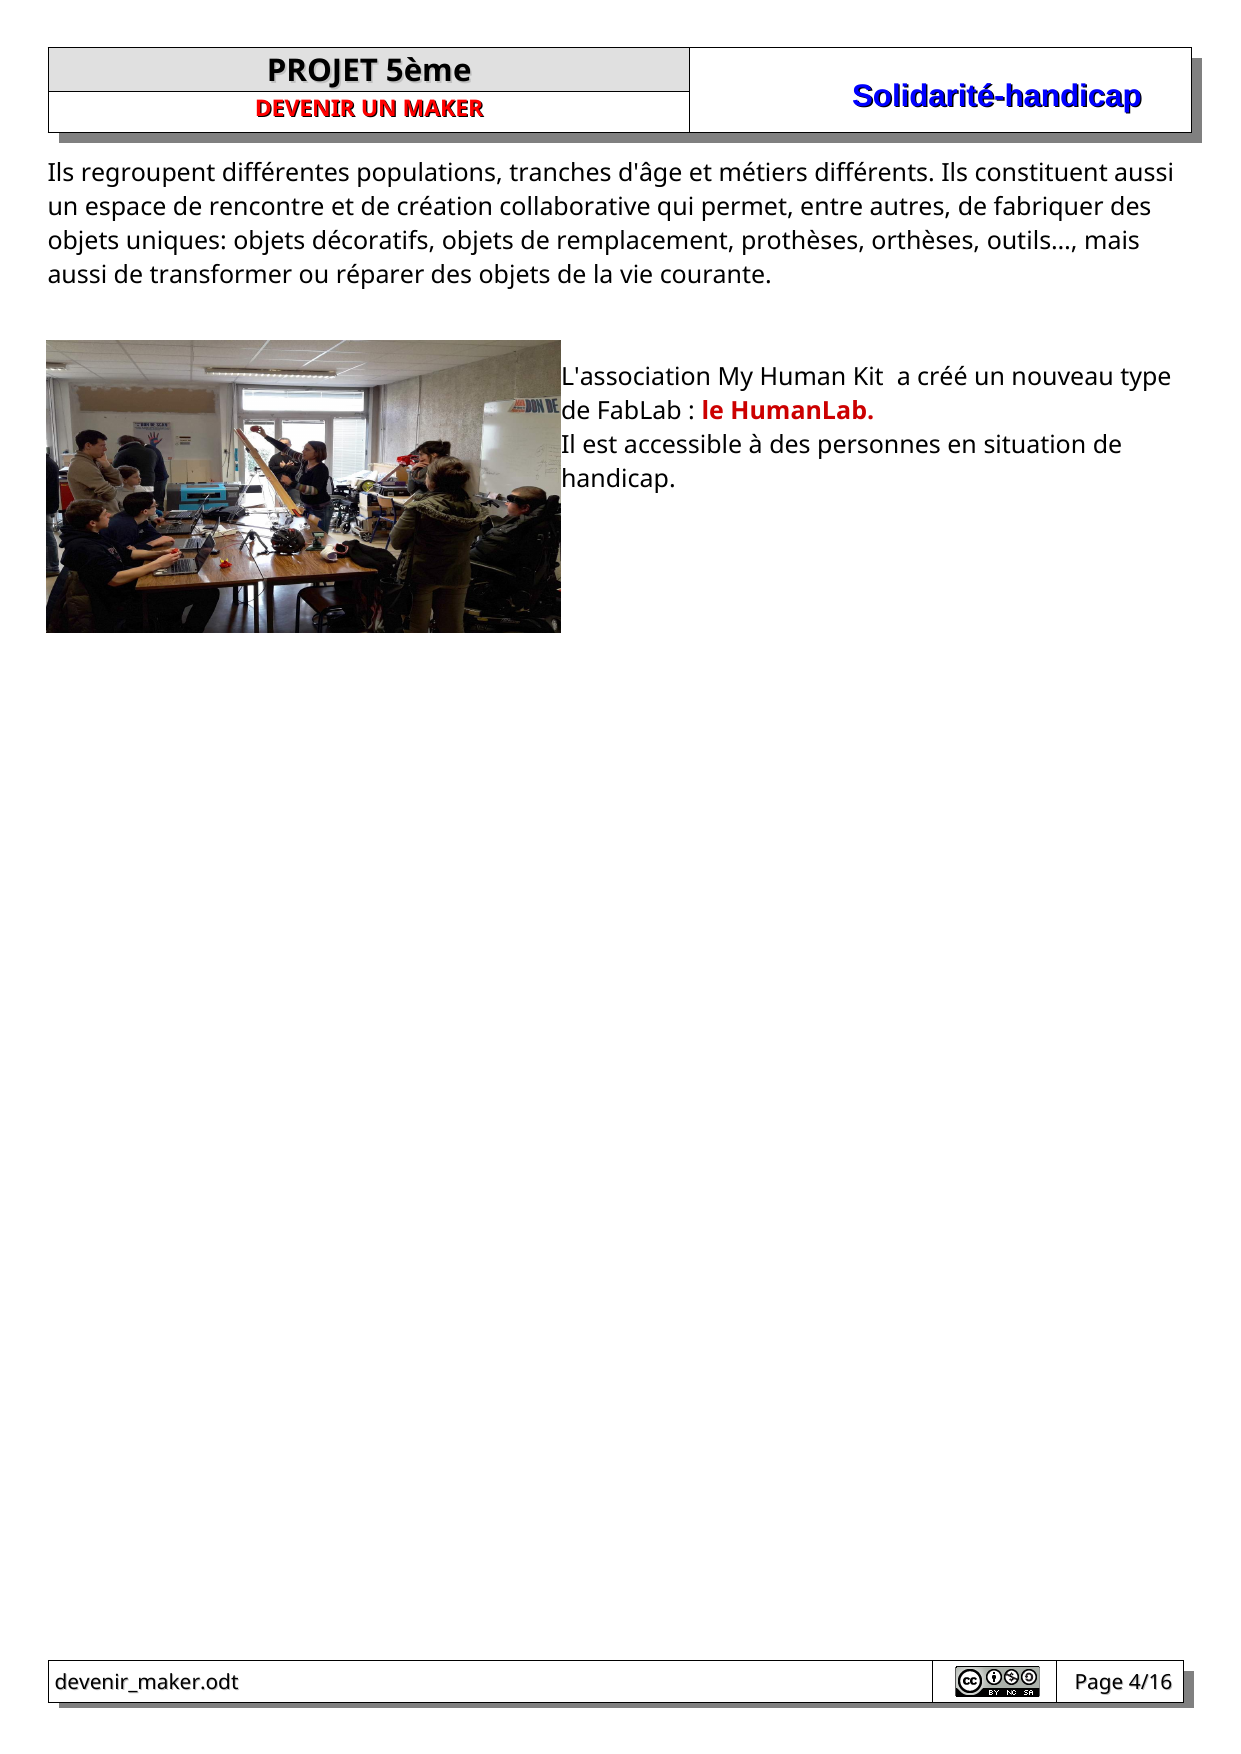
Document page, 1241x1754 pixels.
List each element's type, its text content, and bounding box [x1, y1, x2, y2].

text Il est accessible à des personnes en situation de handicap. [561, 427, 1193, 495]
text Ils regroupent différentes populations, tranches d'âge et métiers différents. Ils constituent aussi un espace de rencontre et de création collaborative qui permet, entre autres, de fabriquer des objets uniques: objets décoratifs, objets de remplacement, prothèses, orthèses, outils…, mais aussi de transformer ou réparer des objets de la vie courante. [47, 154, 1193, 291]
text L'association My Human Kit a créé un nouveau type de FabLab : le HumanLab. [561, 359, 1193, 427]
picture [955, 1666, 1040, 1697]
picture [46, 340, 561, 633]
